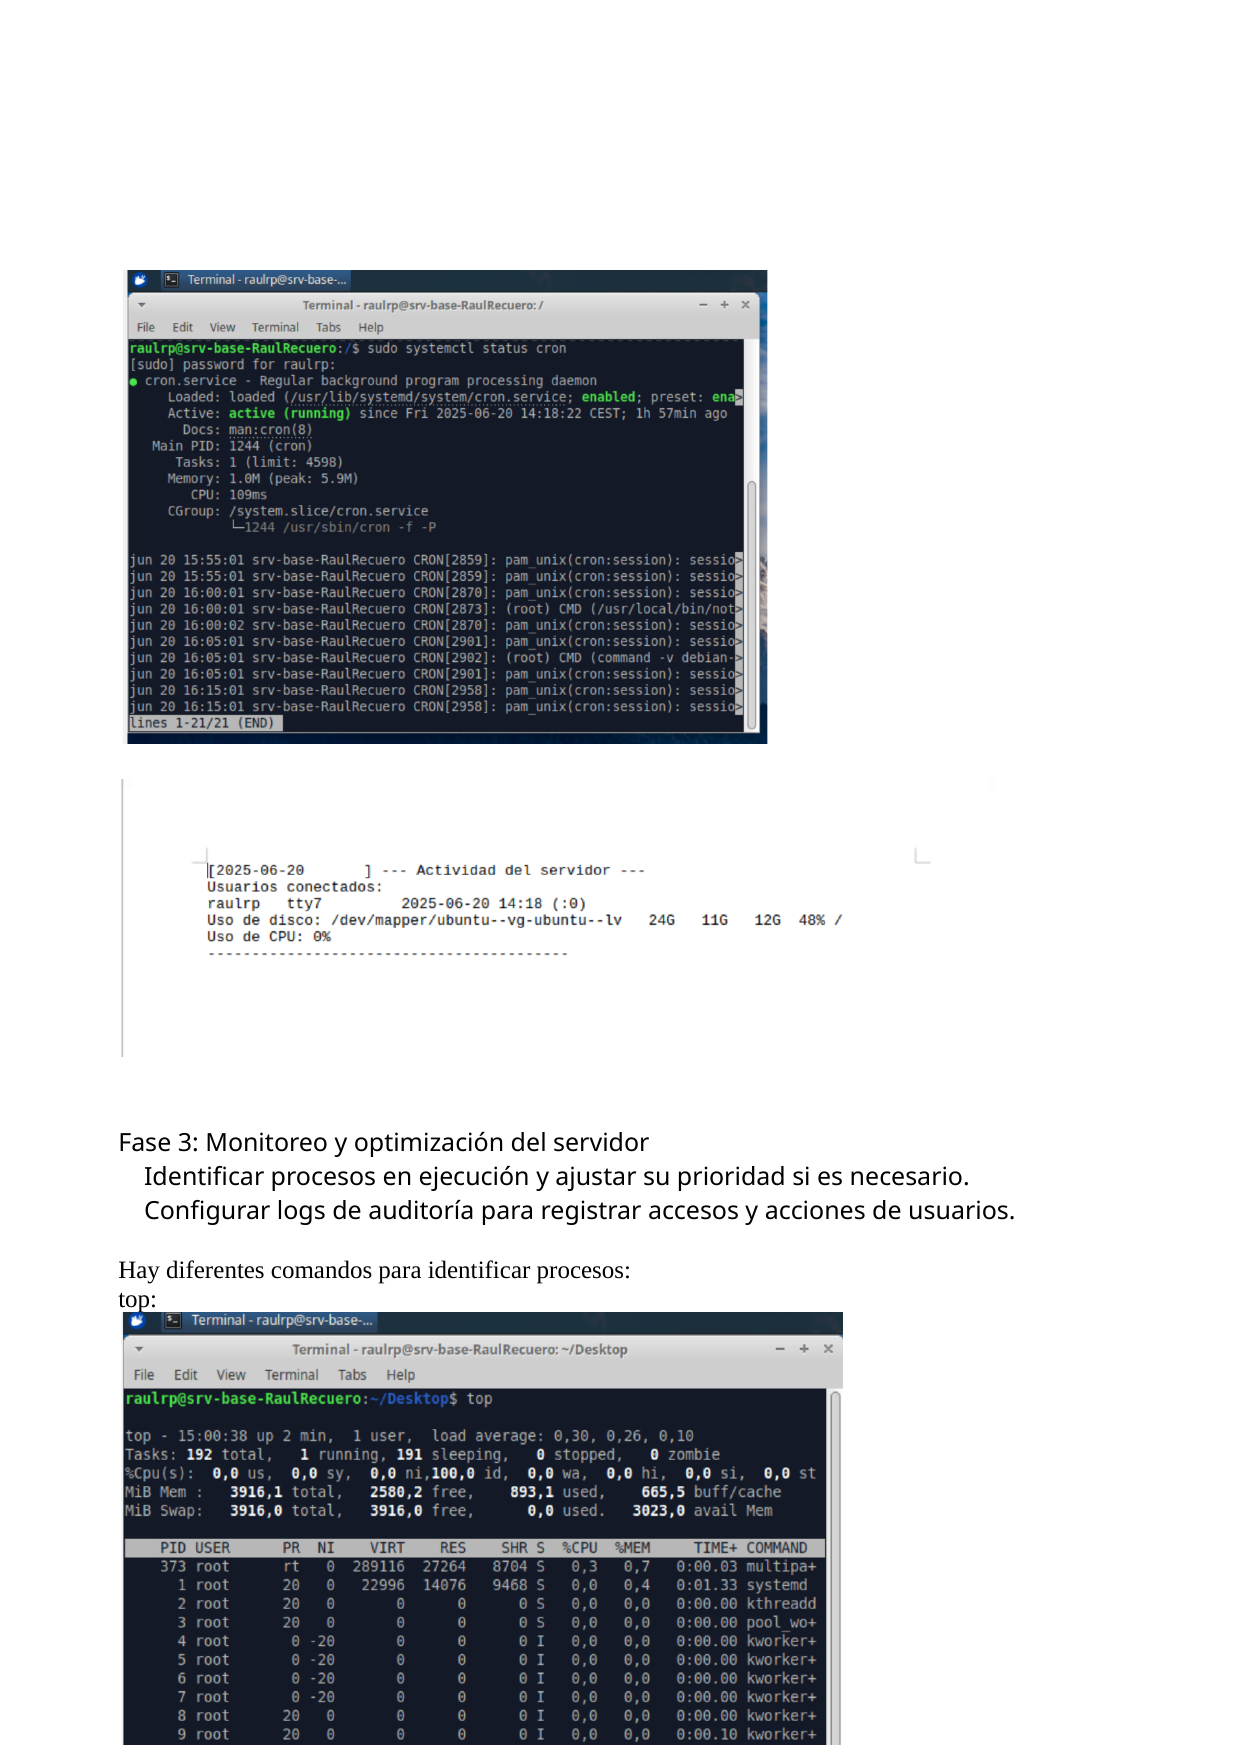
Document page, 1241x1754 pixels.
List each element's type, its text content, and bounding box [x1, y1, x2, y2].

text top: [118, 1284, 1122, 1313]
text Fase 3: Monitoreo y optimización del servidor ✅ Identificar procesos en ejecución y ajustar su prioridad si es necesario. ✅ Configurar logs de auditoría para registrar accesos y acciones de usuarios. [118, 1124, 1122, 1227]
picture [121, 1312, 843, 1745]
picture [122, 270, 768, 744]
text Hay diferentes comandos para identificar procesos: [118, 1255, 1122, 1284]
picture [121, 779, 997, 1057]
